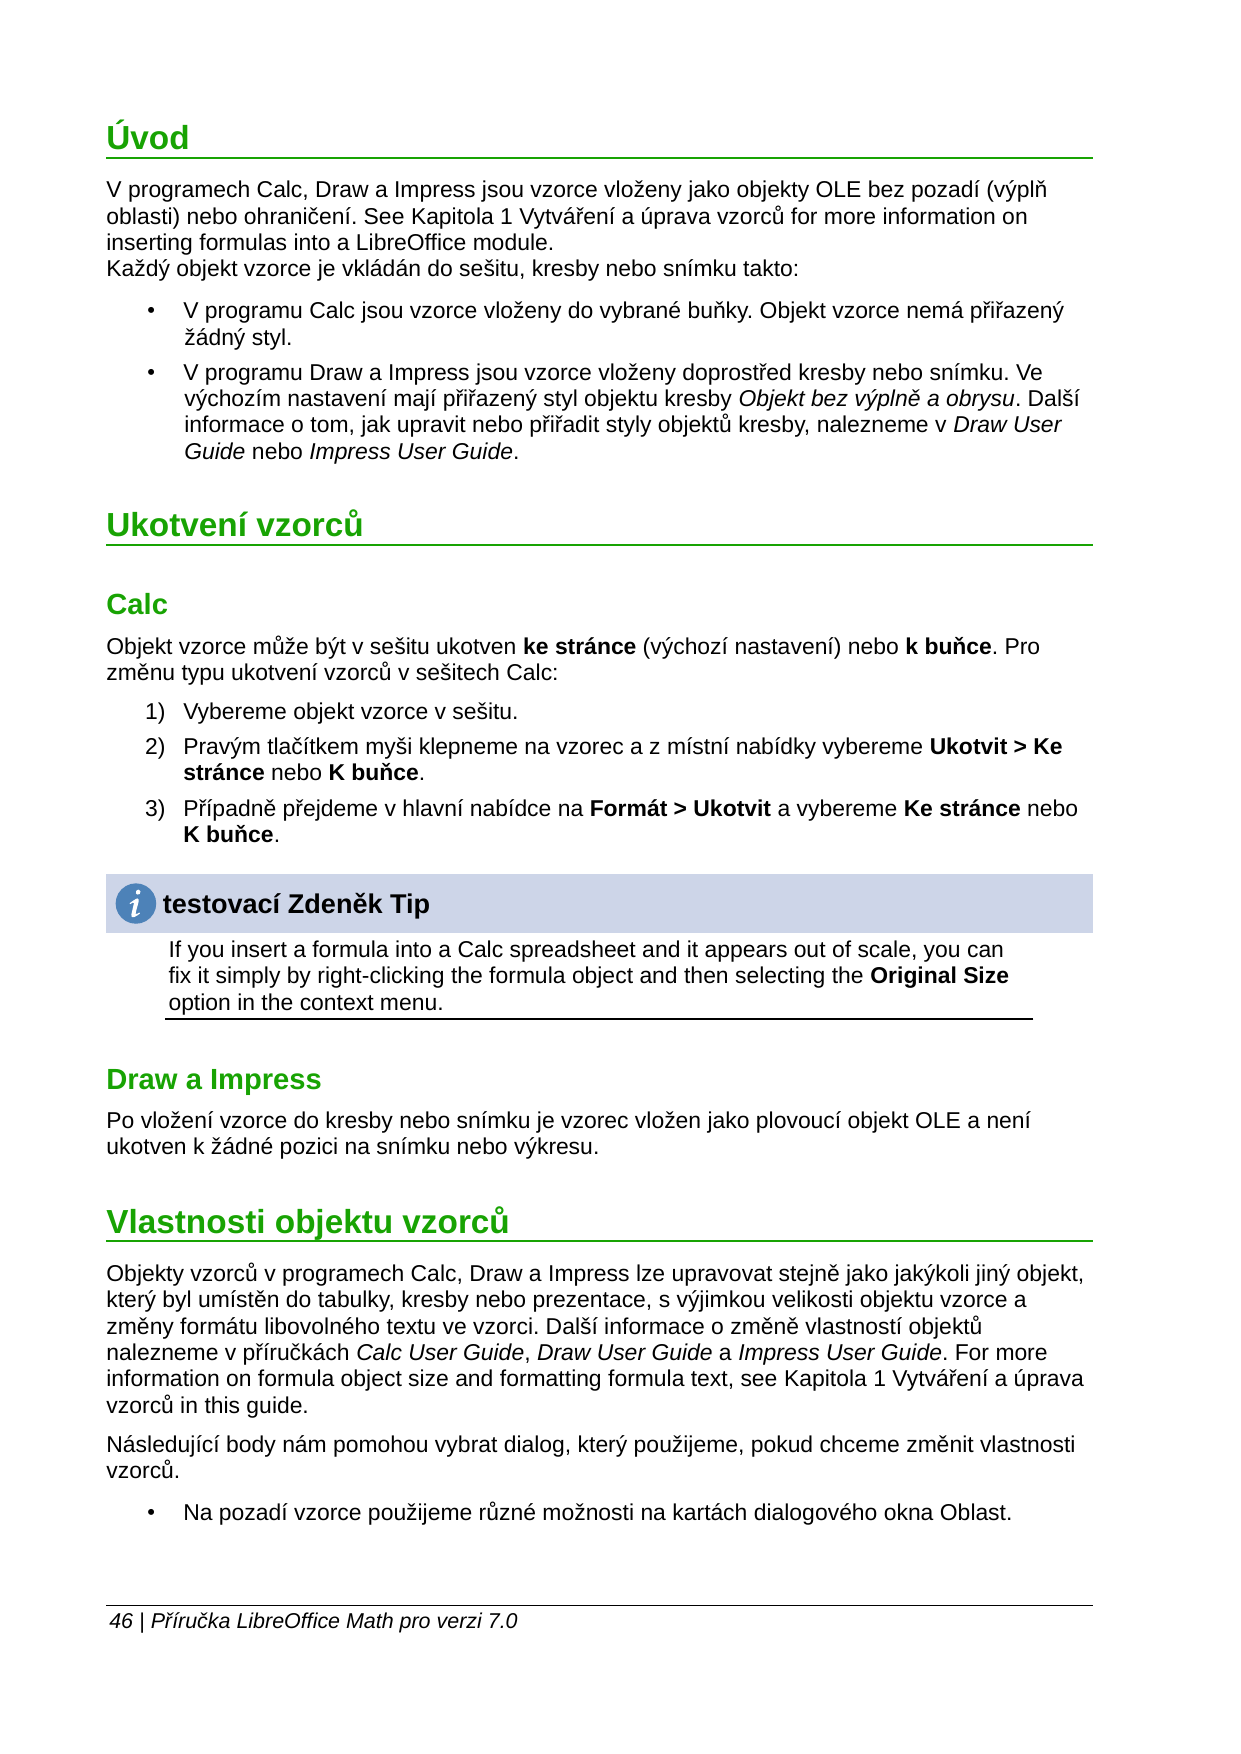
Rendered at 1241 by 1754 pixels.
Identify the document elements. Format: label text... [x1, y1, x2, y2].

text Každý objekt vzorce je vkládán do sešitu, kresby nebo snímku takto: [106, 255, 1093, 282]
subtitle Vlastnosti objektu vzorců [106, 1202, 1093, 1240]
list Na pozadí vzorce použijeme různé možnosti na kartách dialogového okna Oblast. [144, 1496, 1093, 1525]
subtitle Calc [106, 587, 1093, 621]
subtitle Úvod [106, 118, 1093, 157]
text Po vložení vzorce do kresby nebo snímku je vzorec vložen jako plovoucí objekt OLE a není ukotven k žádné pozici na snímku nebo výkresu. [106, 1107, 1093, 1160]
text If you insert a formula into a Calc spreadsheet and it appears out of scale, you can fix it simply by right-clicking the formula object and then selecting the Original Size option in the context menu. [165, 933, 1033, 1018]
subtitle Ukotvení vzorců [106, 505, 1093, 544]
list Pravým tlačítkem myši klepneme na vzorec a z místní nabídky vybereme Ukotvit > Ke stránce nebo K buňce. [165, 733, 1093, 786]
subtitle testovací Zdeněk Tip [106, 874, 1093, 933]
list V programu Calc jsou vzorce vloženy do vybrané buňky. Objekt vzorce nemá přiřazený žádný styl. [144, 294, 1093, 350]
list Případně přejdeme v hlavní nabídce na Formát > Ukotvit a vybereme Ke stránce nebo K buňce. [165, 794, 1093, 847]
text Následující body nám pomohou vybrat dialog, který použijeme, pokud chceme změnit vlastnosti vzorců. [106, 1431, 1093, 1483]
list Vybereme objekt vzorce v sešitu. [165, 698, 1093, 724]
list V programu Draw a Impress jsou vzorce vloženy doprostřed kresby nebo snímku. Ve výchozím nastavení mají přiřazený styl objektu kresby Objekt bez výplně a obrysu. Další informace o tom, jak upravit nebo přiřadit styly objektů kresby, nalezneme v Draw User Guide nebo Impress User Guide. [144, 356, 1093, 467]
text Objekt vzorce může být v sešitu ukotven ke stránce (výchozí nastavení) nebo k buňce. Pro změnu typu ukotvení vzorců v sešitech Calc: [106, 633, 1093, 685]
text Objekty vzorců v programech Calc, Draw a Impress lze upravovat stejně jako jakýkoli jiný objekt, který byl umístěn do tabulky, kresby nebo prezentace, s výjimkou velikosti objektu vzorce a změny formátu libovolného textu ve vzorci. Další informace o změně vlastností objektů nalezneme v příručkách Calc User Guide, Draw User Guide a Impress User Guide. For more information on formula object size and formatting formula text, see Chapter 1 Creating & Editing Formulas in this guide. [106, 1260, 1093, 1418]
subtitle Draw a Impress [106, 1062, 1093, 1095]
text V programech Calc, Draw a Impress jsou vzorce vloženy jako objekty OLE bez pozadí (výplň oblasti) nebo ohraničení. See Chapter 1 Creating & Editing Formulas for more information on inserting formulas into a LibreOffice module. [106, 176, 1093, 255]
